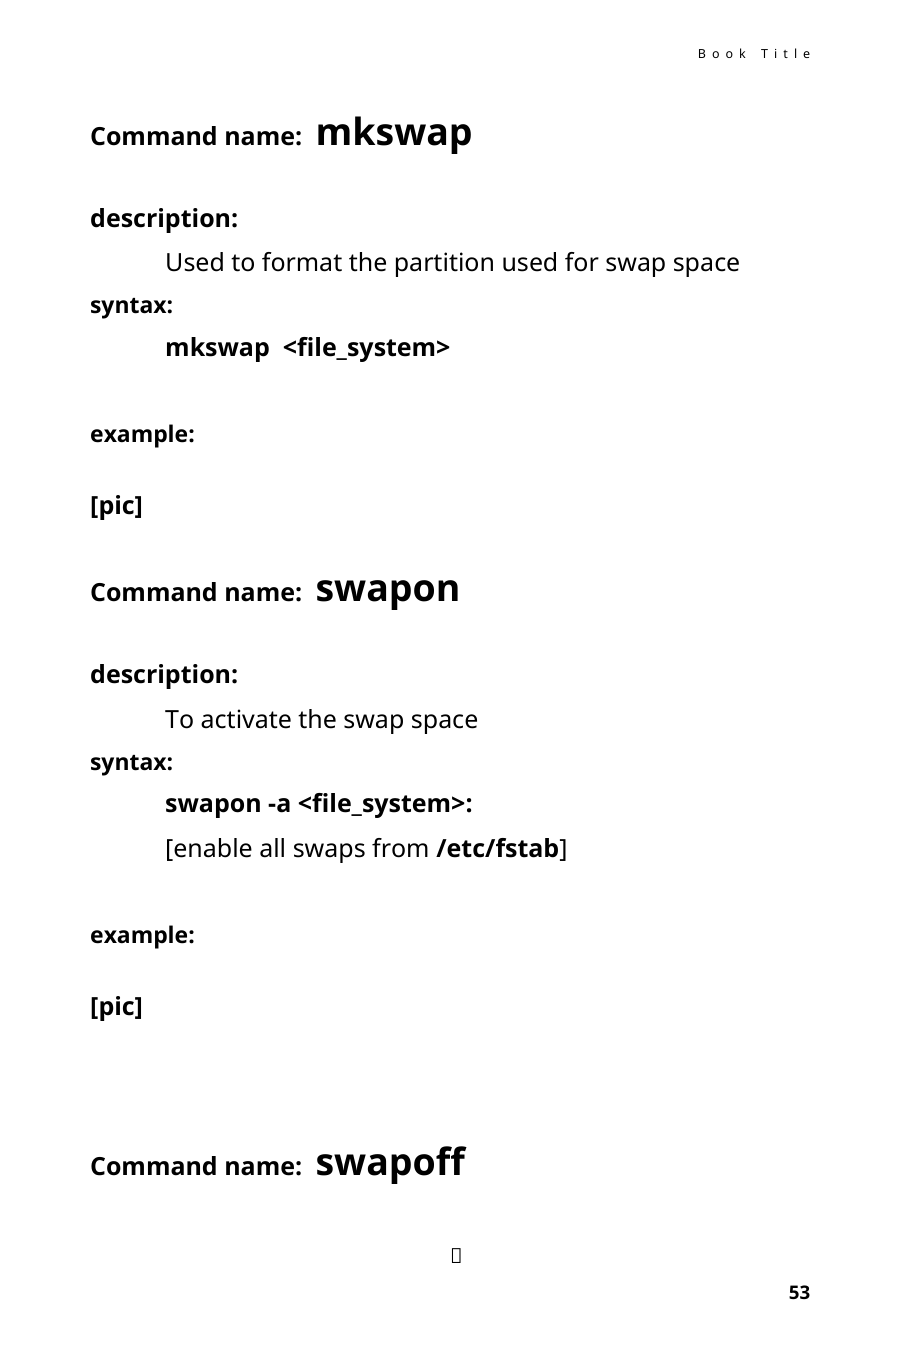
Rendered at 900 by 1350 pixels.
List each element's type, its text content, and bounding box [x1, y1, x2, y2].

text Command name: mkswap [90, 105, 810, 156]
text mkswap <file_system> [90, 330, 810, 364]
text [pic] [90, 989, 810, 1023]
text example: [90, 919, 810, 950]
text syntax: [90, 289, 810, 320]
text example: [90, 418, 810, 449]
text description: [90, 657, 810, 691]
text [enable all swaps from /etc/fstab] [90, 830, 810, 864]
text description: [90, 201, 810, 234]
text Used to format the partition used for swap space [90, 245, 810, 279]
text swapon -a <file_system>: [90, 786, 810, 820]
text Command name: swapon [90, 561, 810, 612]
text To activate the swap space [90, 701, 810, 735]
text Command name: swapoff [90, 1136, 810, 1187]
text syntax: [90, 746, 810, 777]
text [pic] [90, 488, 810, 522]
